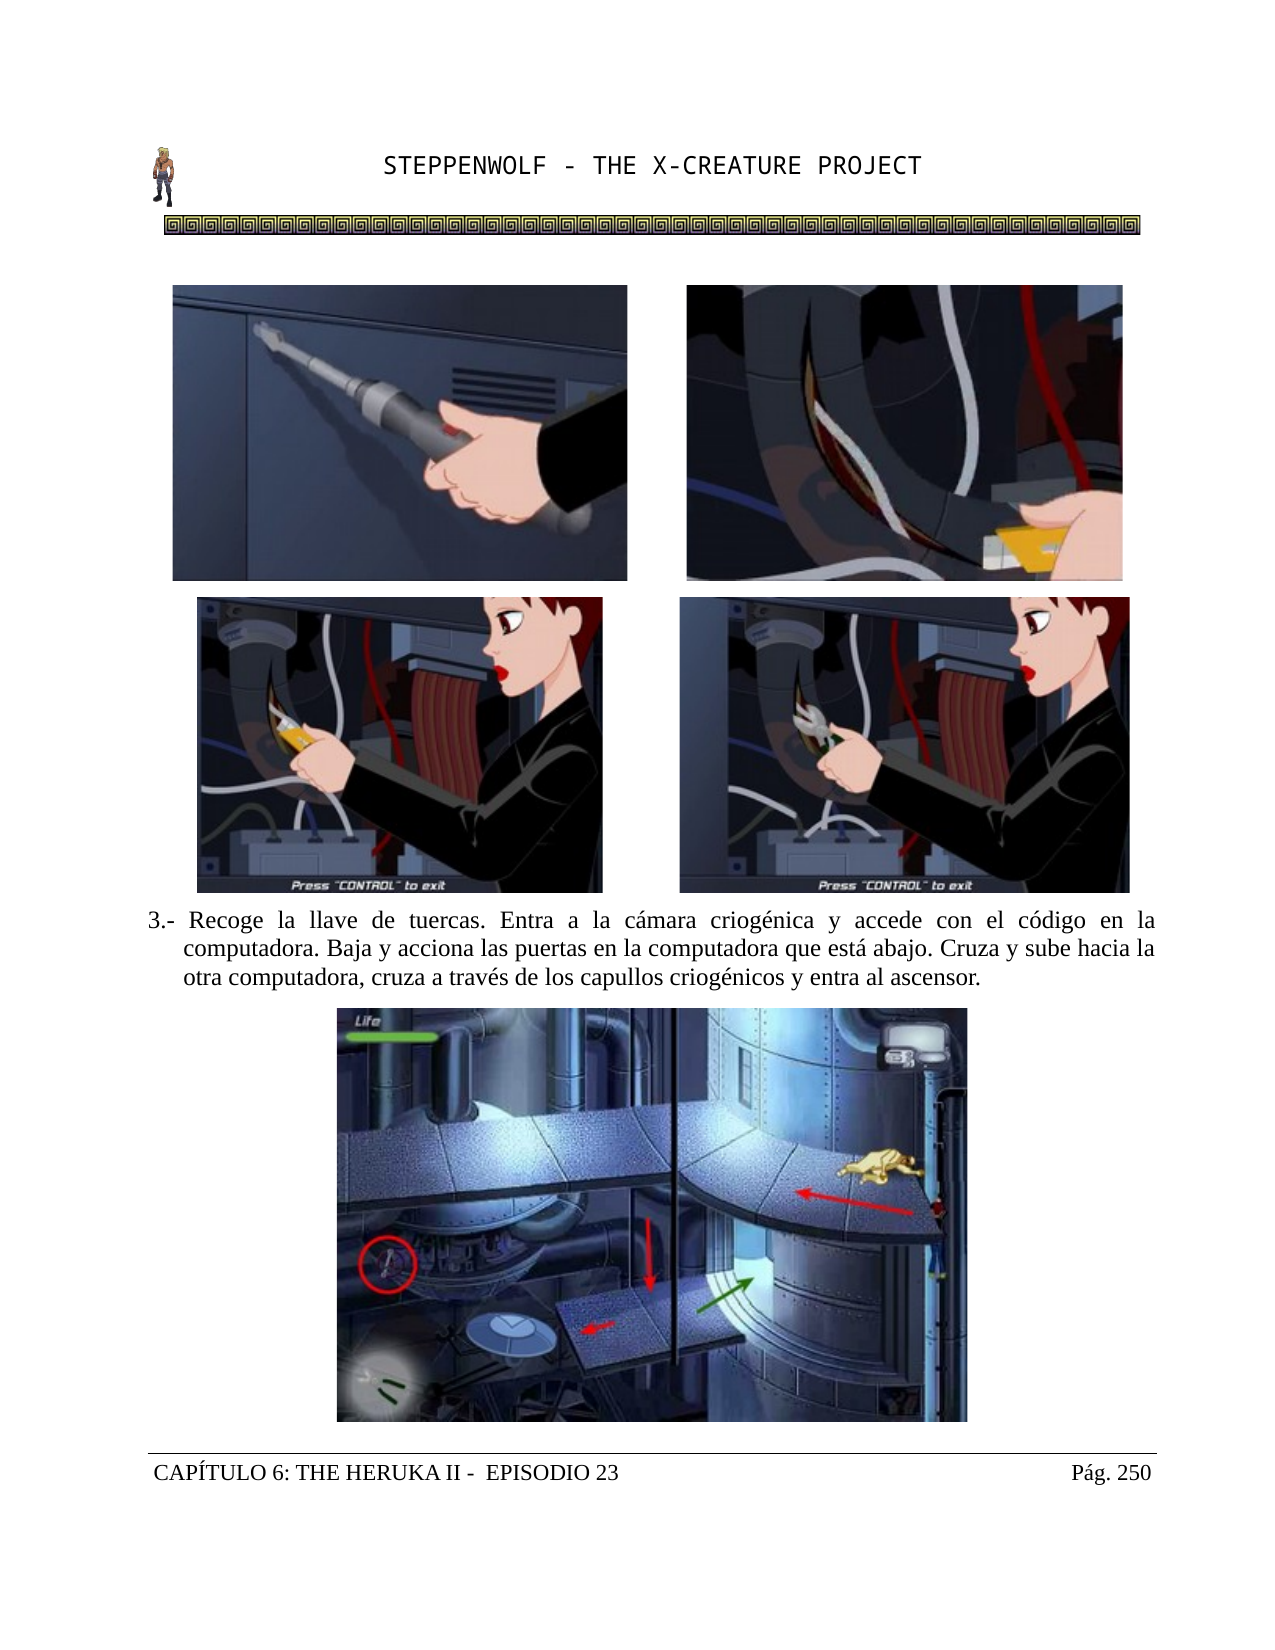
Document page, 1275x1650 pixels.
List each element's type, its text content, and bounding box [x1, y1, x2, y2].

picture [686, 285, 1123, 581]
table_header [148, 279, 652, 592]
table_cell [652, 592, 1157, 905]
table_cell [148, 592, 652, 905]
table_header [652, 279, 1157, 592]
picture [197, 597, 603, 893]
picture [164, 215, 1141, 235]
picture [679, 597, 1130, 893]
picture [172, 285, 628, 581]
picture [336, 1008, 968, 1422]
picture [147, 147, 181, 207]
text 3.- Recoge la llave de tuercas. Entra a la cámara criogénica y accede con el código en la computadora. Baja y acciona las puertas en la computadora que está abajo. Cruza y sube hacia la otra computadora, cruza a través de los capullos criogénicos y entra al ascensor. [148, 905, 1157, 991]
